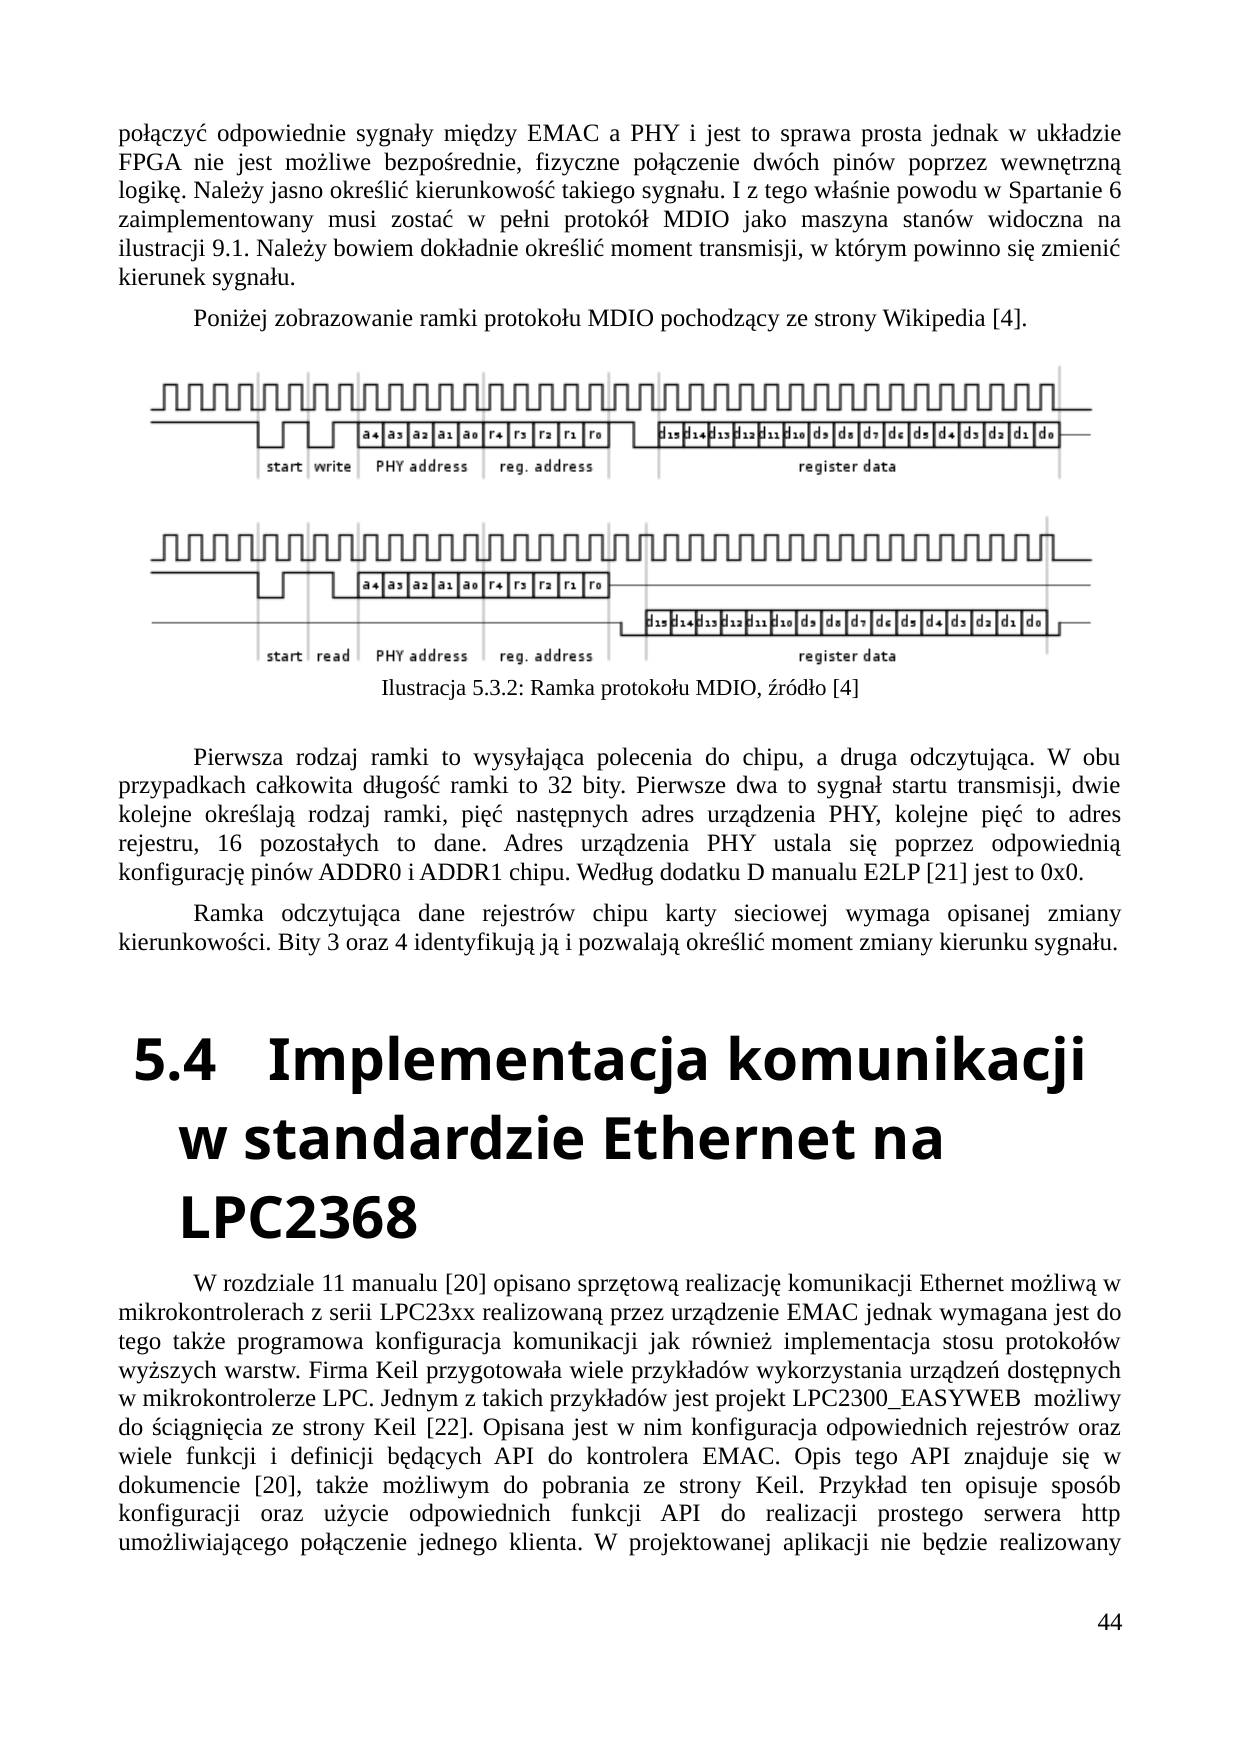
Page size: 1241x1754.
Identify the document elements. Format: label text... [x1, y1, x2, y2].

text Ramka odczytująca dane rejestrów chipu karty sieciowej wymaga opisanej zmiany kierunkowości. Bity 3 oraz 4 identyfikują ją i pozwalają określić moment zmiany kierunku sygnału. [118, 898, 1122, 955]
text Poniżej zobrazowanie ramki protokołu MDIO pochodzący ze strony Wikipedia [4]. [118, 303, 1122, 332]
picture [127, 356, 1113, 674]
text połączyć odpowiednie sygnały między EMAC a PHY i jest to sprawa prosta jednak w układzie FPGA nie jest możliwe bezpośrednie, fizyczne połączenie dwóch pinów poprzez wewnętrzną logikę. Należy jasno określić kierunkowość takiego sygnału. I z tego właśnie powodu w Spartanie 6 zaimplementowany musi zostać w pełni protokół MDIO jako maszyna stanów widoczna na ilustracji 9.1. Należy bowiem dokładnie określić moment transmisji, w którym powinno się zmienić kierunek sygnału. [118, 118, 1122, 291]
subtitle Implementacja komunikacji w standardzie Ethernet na LPC2368 [118, 1017, 1122, 1256]
text W rozdziale 11 manualu [20] opisano sprzętową realizację komunikacji Ethernet możliwą w mikrokontrolerach z serii LPC23xx realizowaną przez urządzenie EMAC jednak wymagana jest do tego także programowa konfiguracja komunikacji jak również implementacja stosu protokołów wyższych warstw. Firma Keil przygotowała wiele przykładów wykorzystania urządzeń dostępnych w mikrokontrolerze LPC. Jednym z takich przykładów jest projekt LPC2300_EASYWEB możliwy do ściągnięcia ze strony Keil [22]. Opisana jest w nim konfiguracja odpowiednich rejestrów oraz wiele funkcji i definicji będących API do kontrolera EMAC. Opis tego API znajduje się w dokumencie [20], także możliwym do pobrania ze strony Keil. Przykład ten opisuje sposób konfiguracji oraz użycie odpowiednich funkcji API do realizacji prostego serwera http umożliwiającego połączenie jednego klienta. W projektowanej aplikacji nie będzie realizowany [118, 1268, 1122, 1556]
text Ilustracja 5.3.2: Ramka protokołu MDIO, źródło [4] [128, 674, 1112, 700]
text Pierwsza rodzaj ramki to wysyłająca polecenia do chipu, a druga odczytująca. W obu przypadkach całkowita długość ramki to 32 bity. Pierwsze dwa to sygnał startu transmisji, dwie kolejne określają rodzaj ramki, pięć następnych adres urządzenia PHY, kolejne pięć to adres rejestru, 16 pozostałych to dane. Adres urządzenia PHY ustala się poprzez odpowiednią konfigurację pinów ADDR0 i ADDR1 chipu. Według dodatku D manualu E2LP [21] jest to 0x0. [118, 742, 1122, 885]
